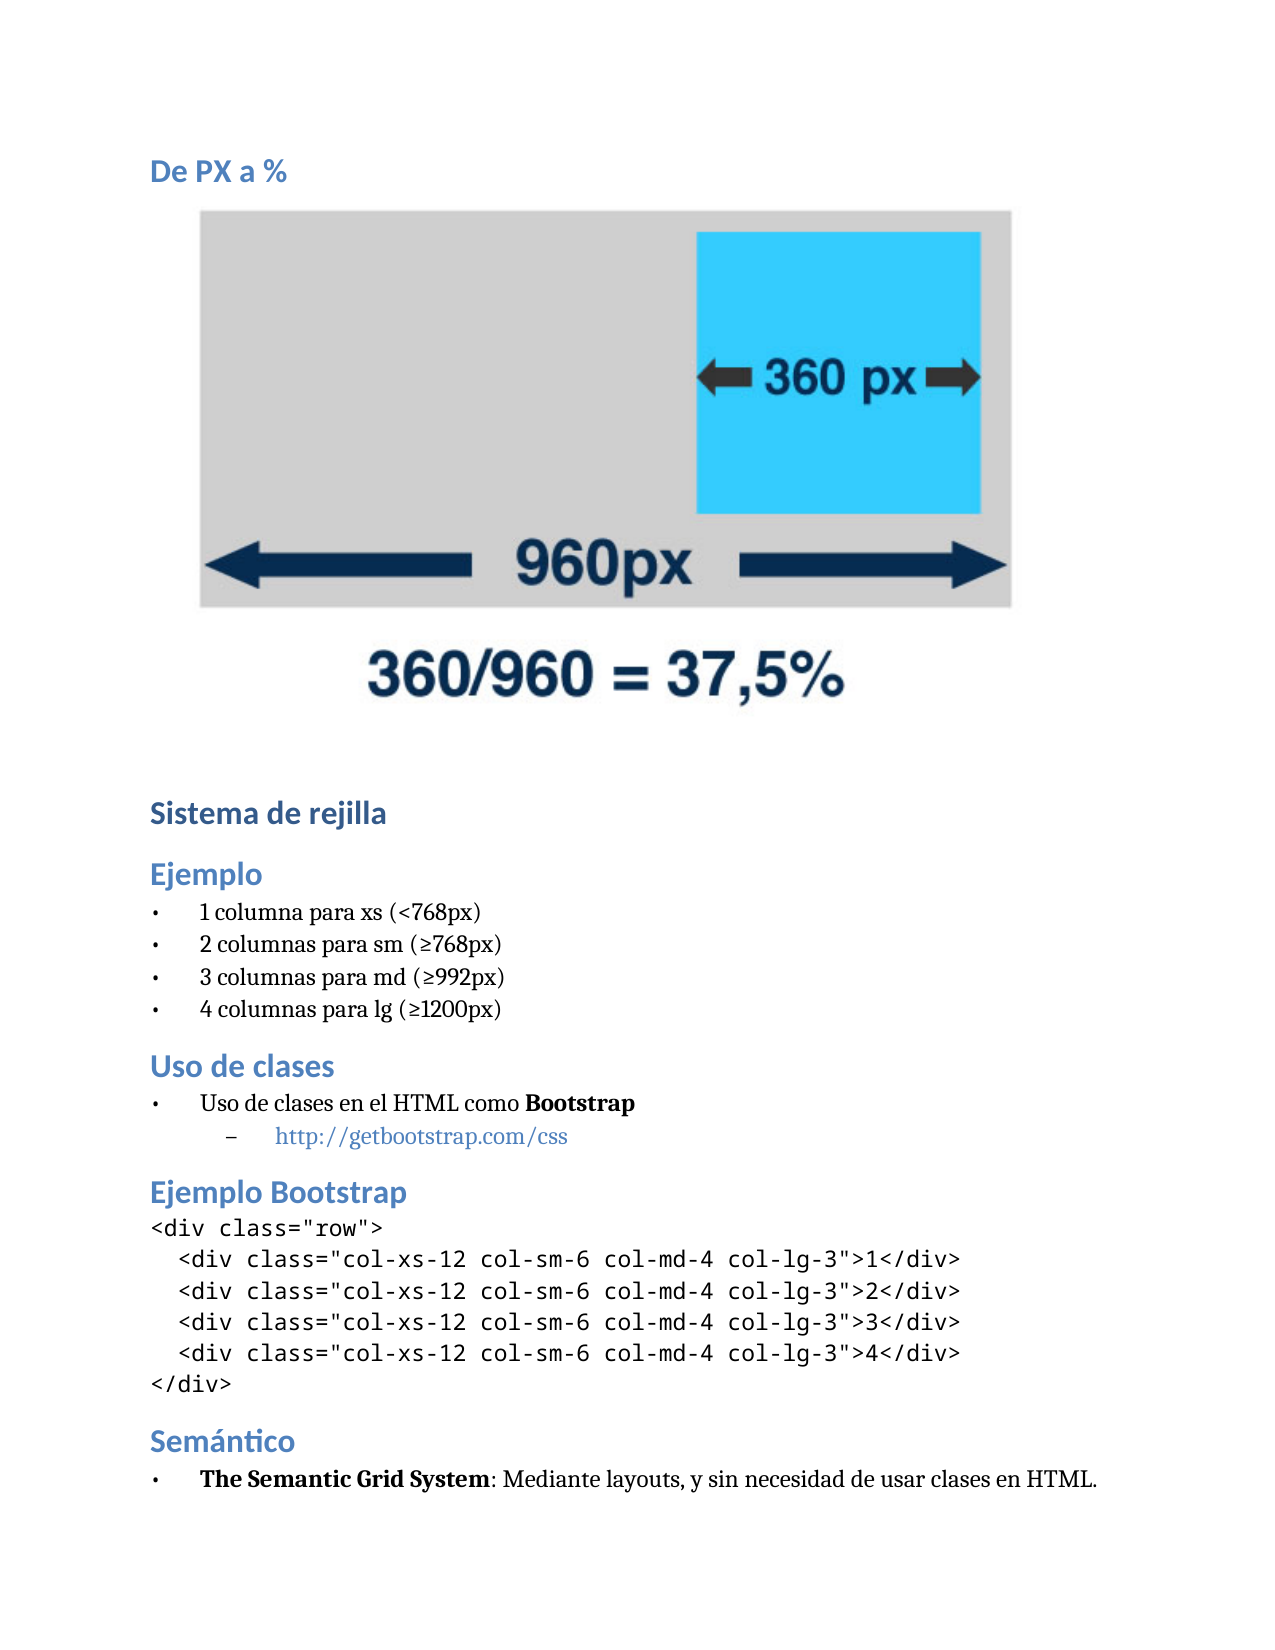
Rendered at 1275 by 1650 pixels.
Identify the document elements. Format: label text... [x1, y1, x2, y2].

text <div class="row"> <div class="col-xs-12 col-sm-6 col-md-4 col-lg-3">1</div> <div class="col-xs-12 col-sm-6 col-md-4 col-lg-3">2</div> <div class="col-xs-12 col-sm-6 col-md-4 col-lg-3">3</div> <div class="col-xs-12 col-sm-6 col-md-4 col-lg-3">4</div> </div> [150, 1212, 1125, 1400]
list http://getbootstrap.com/css [225, 1122, 1125, 1151]
subtitle Sistema de rejilla [150, 792, 1125, 832]
list Uso de clases en el HTML como Bootstrap [150, 1089, 1125, 1118]
subtitle Ejemplo Bootstrap [150, 1171, 1125, 1212]
list 1 columna para xs (<768px) [150, 898, 1125, 927]
subtitle De PX a % [150, 150, 1125, 191]
list 4 columnas para lg (≥1200px) [150, 995, 1125, 1024]
subtitle Uso de clases [150, 1045, 1125, 1086]
list 3 columnas para md (≥992px) [150, 963, 1125, 992]
subtitle Ejemplo [150, 853, 1125, 894]
picture [168, 194, 1044, 742]
subtitle Semántico [150, 1421, 1125, 1461]
list The Semantic Grid System: Mediante layouts, y sin necesidad de usar clases en HTML. [150, 1465, 1125, 1494]
list 2 columnas para sm (≥768px) [150, 930, 1125, 959]
